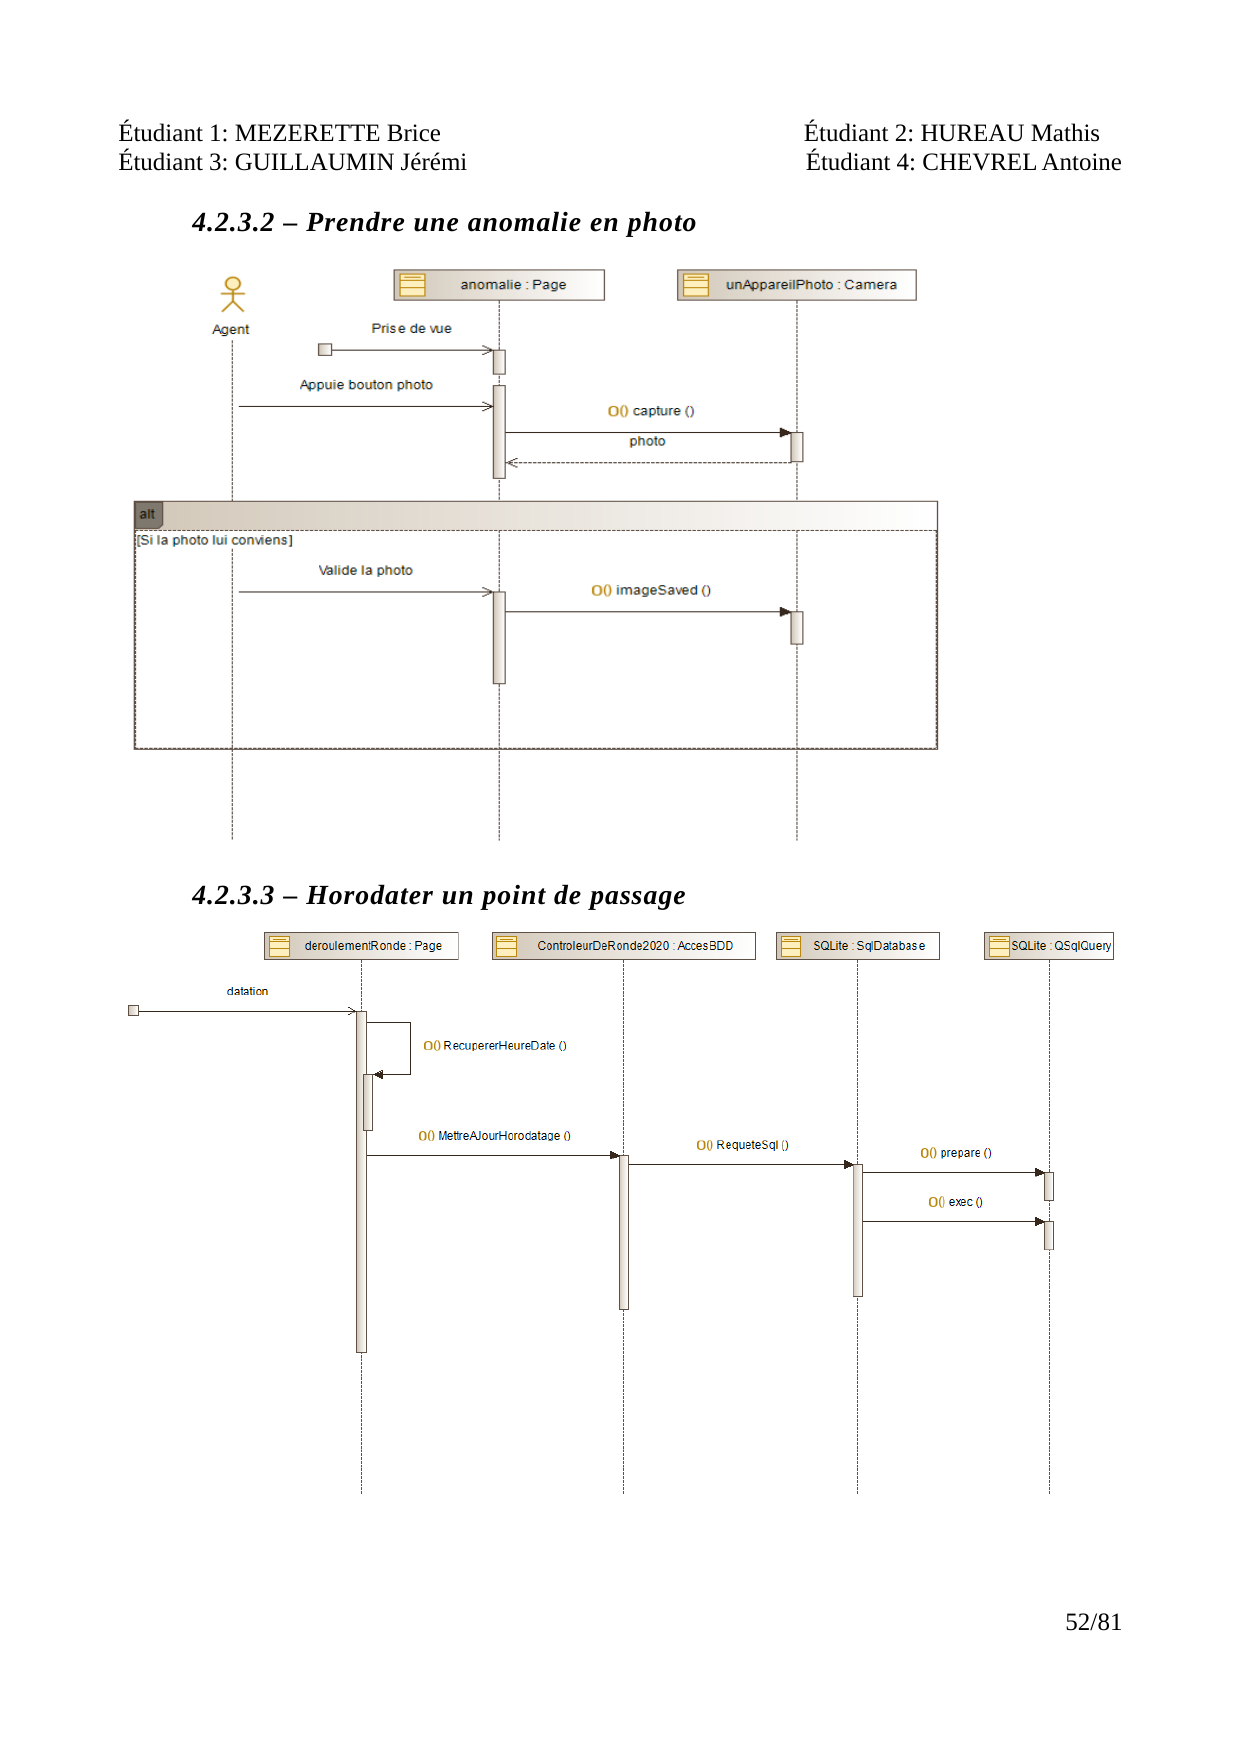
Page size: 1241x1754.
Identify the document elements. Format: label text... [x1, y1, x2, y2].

subtitle 4.2.3.2 – Prendre une anomalie en photo [118, 205, 1122, 237]
subtitle 4.2.3.3 – Horodater un point de passage [118, 878, 1122, 910]
picture [122, 259, 949, 851]
picture [118, 922, 1123, 1504]
